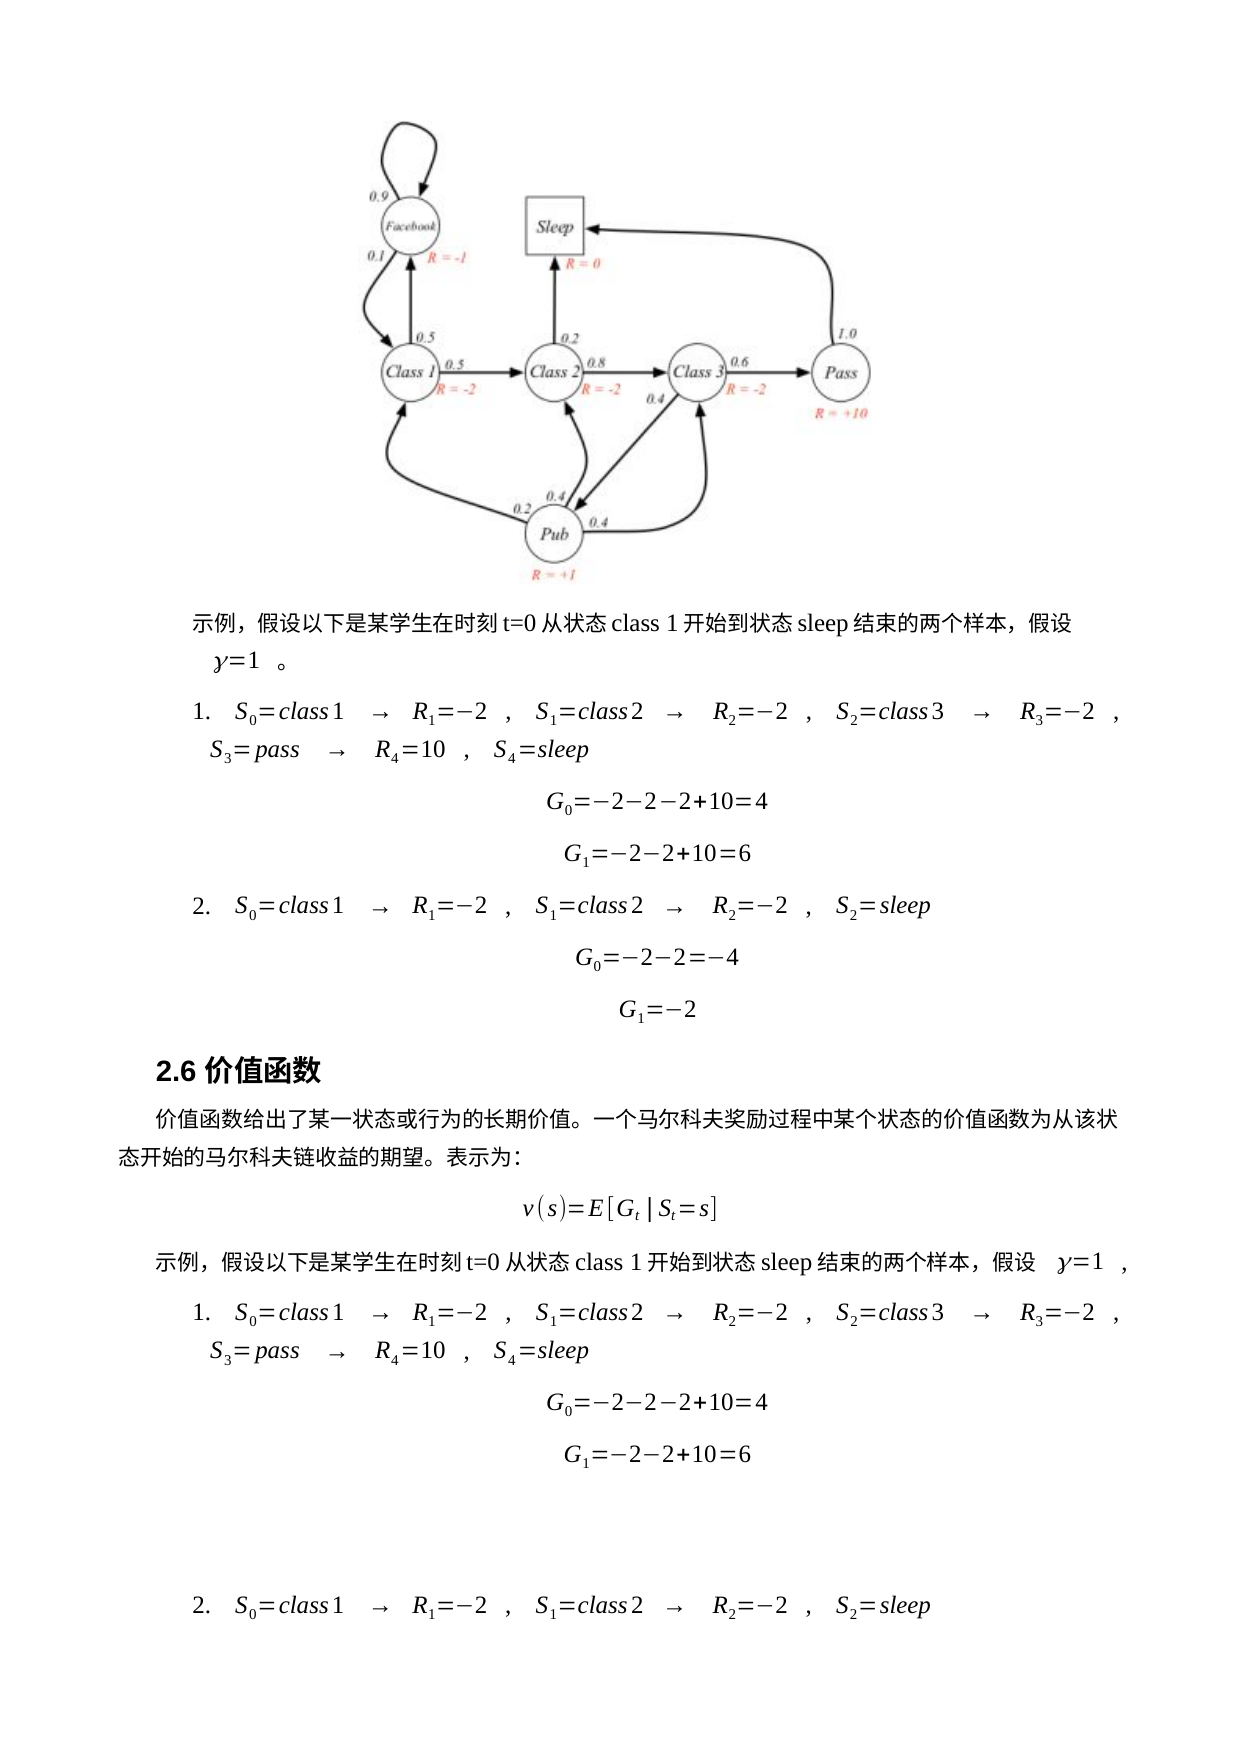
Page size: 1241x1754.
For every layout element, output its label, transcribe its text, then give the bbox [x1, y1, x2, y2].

text 示例，假设以下是某学生在时刻t=0从状态class 1开始到状态sleep结束的两个样本，假设。 [192, 118, 1122, 675]
text 2. →, → , [192, 891, 1122, 923]
text 1. →, → , → , → , [192, 696, 1122, 767]
text 1. →, → , → , → , [192, 1297, 1122, 1368]
text 示例，假设以下是某学生在时刻t=0从状态class 1开始到状态sleep结束的两个样本，假设, [118, 1245, 1122, 1277]
text 价值函数给出了某一状态或行为的长期价值。一个马尔科夫奖励过程中某个状态的价值函数为从该状态开始的马尔科夫链收益的期望。表示为： [118, 1102, 1122, 1172]
subtitle 2.6 价值函数 [118, 1047, 1122, 1090]
picture [345, 108, 895, 600]
text 2. →, → , [192, 1590, 1122, 1623]
